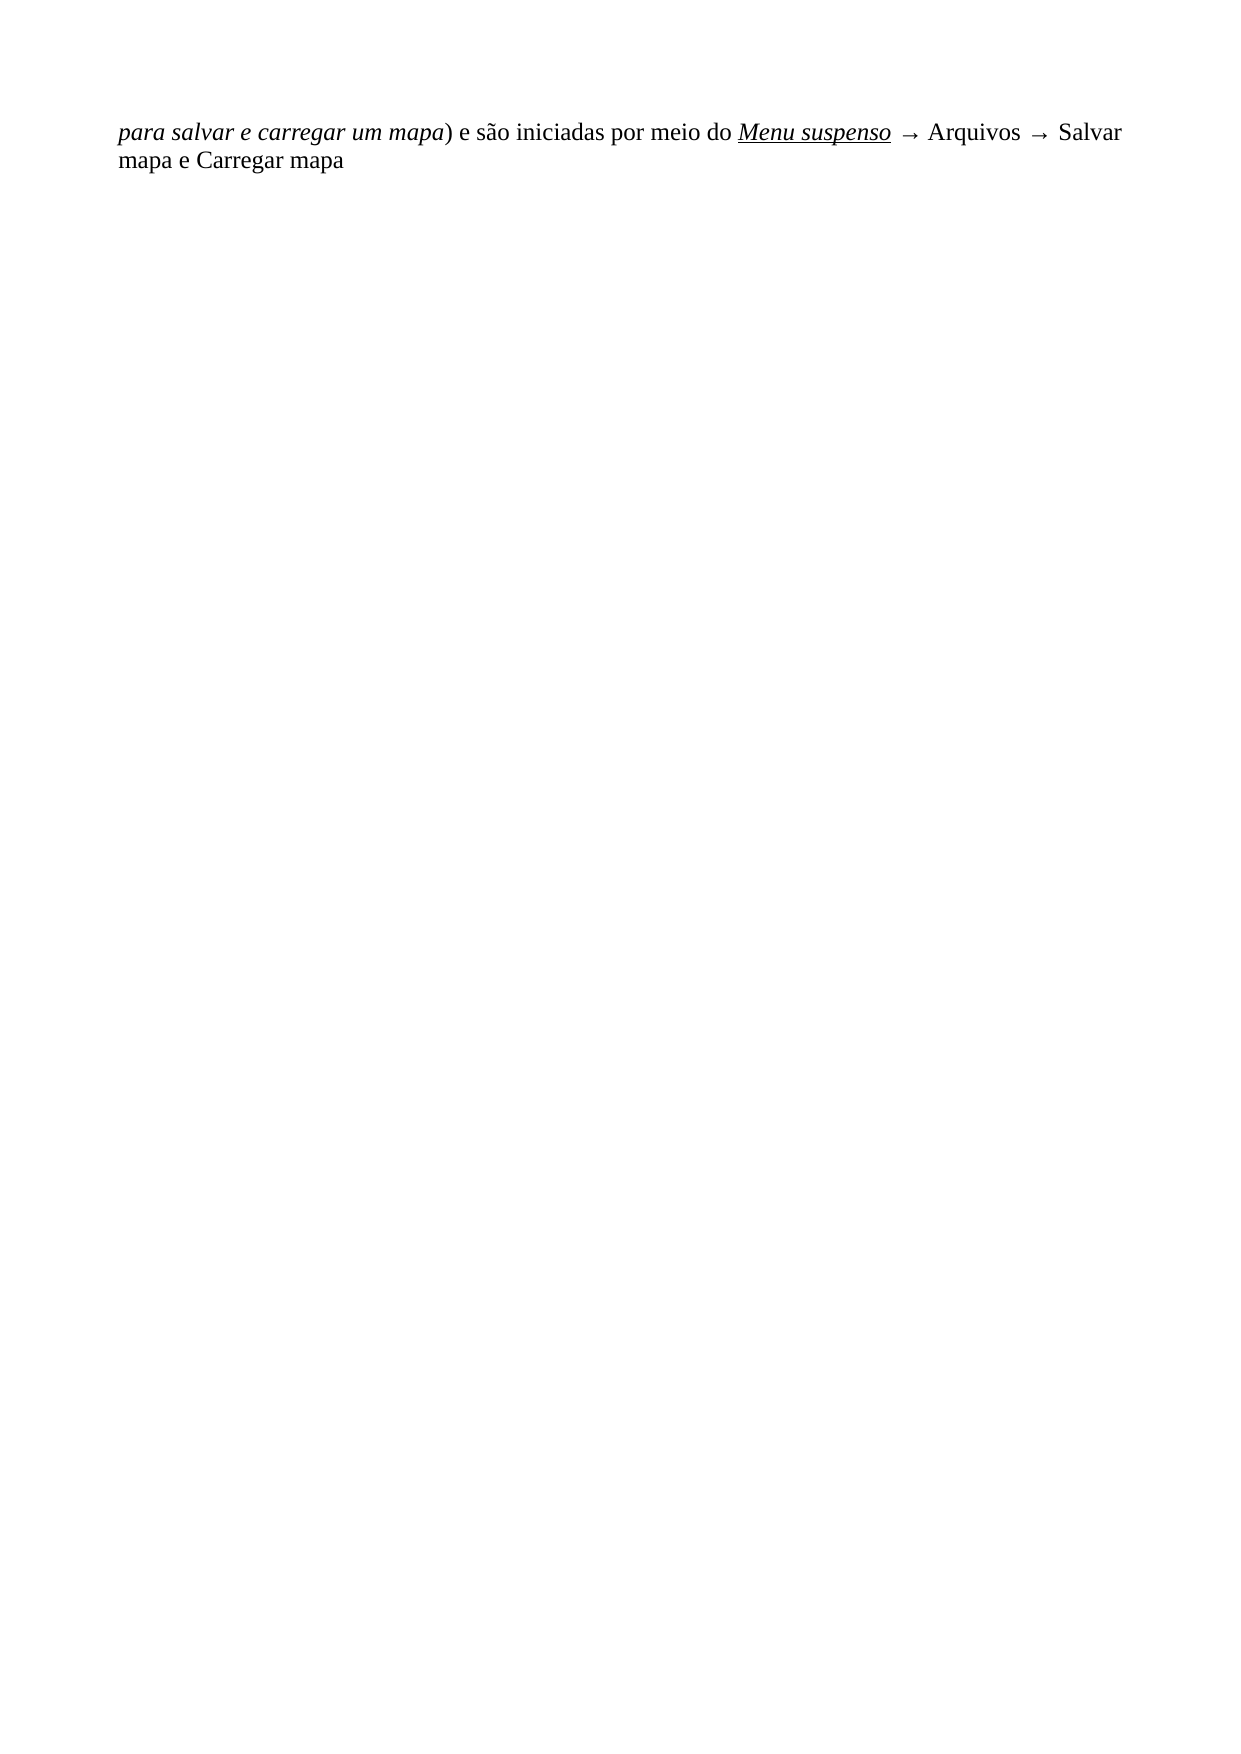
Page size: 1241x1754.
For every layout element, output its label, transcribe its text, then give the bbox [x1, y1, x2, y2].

text para salvar e carregar um mapa) e são iniciadas por meio do Menu suspenso → Arquivos → Salvar mapa e Carregar mapa [118, 118, 1122, 173]
